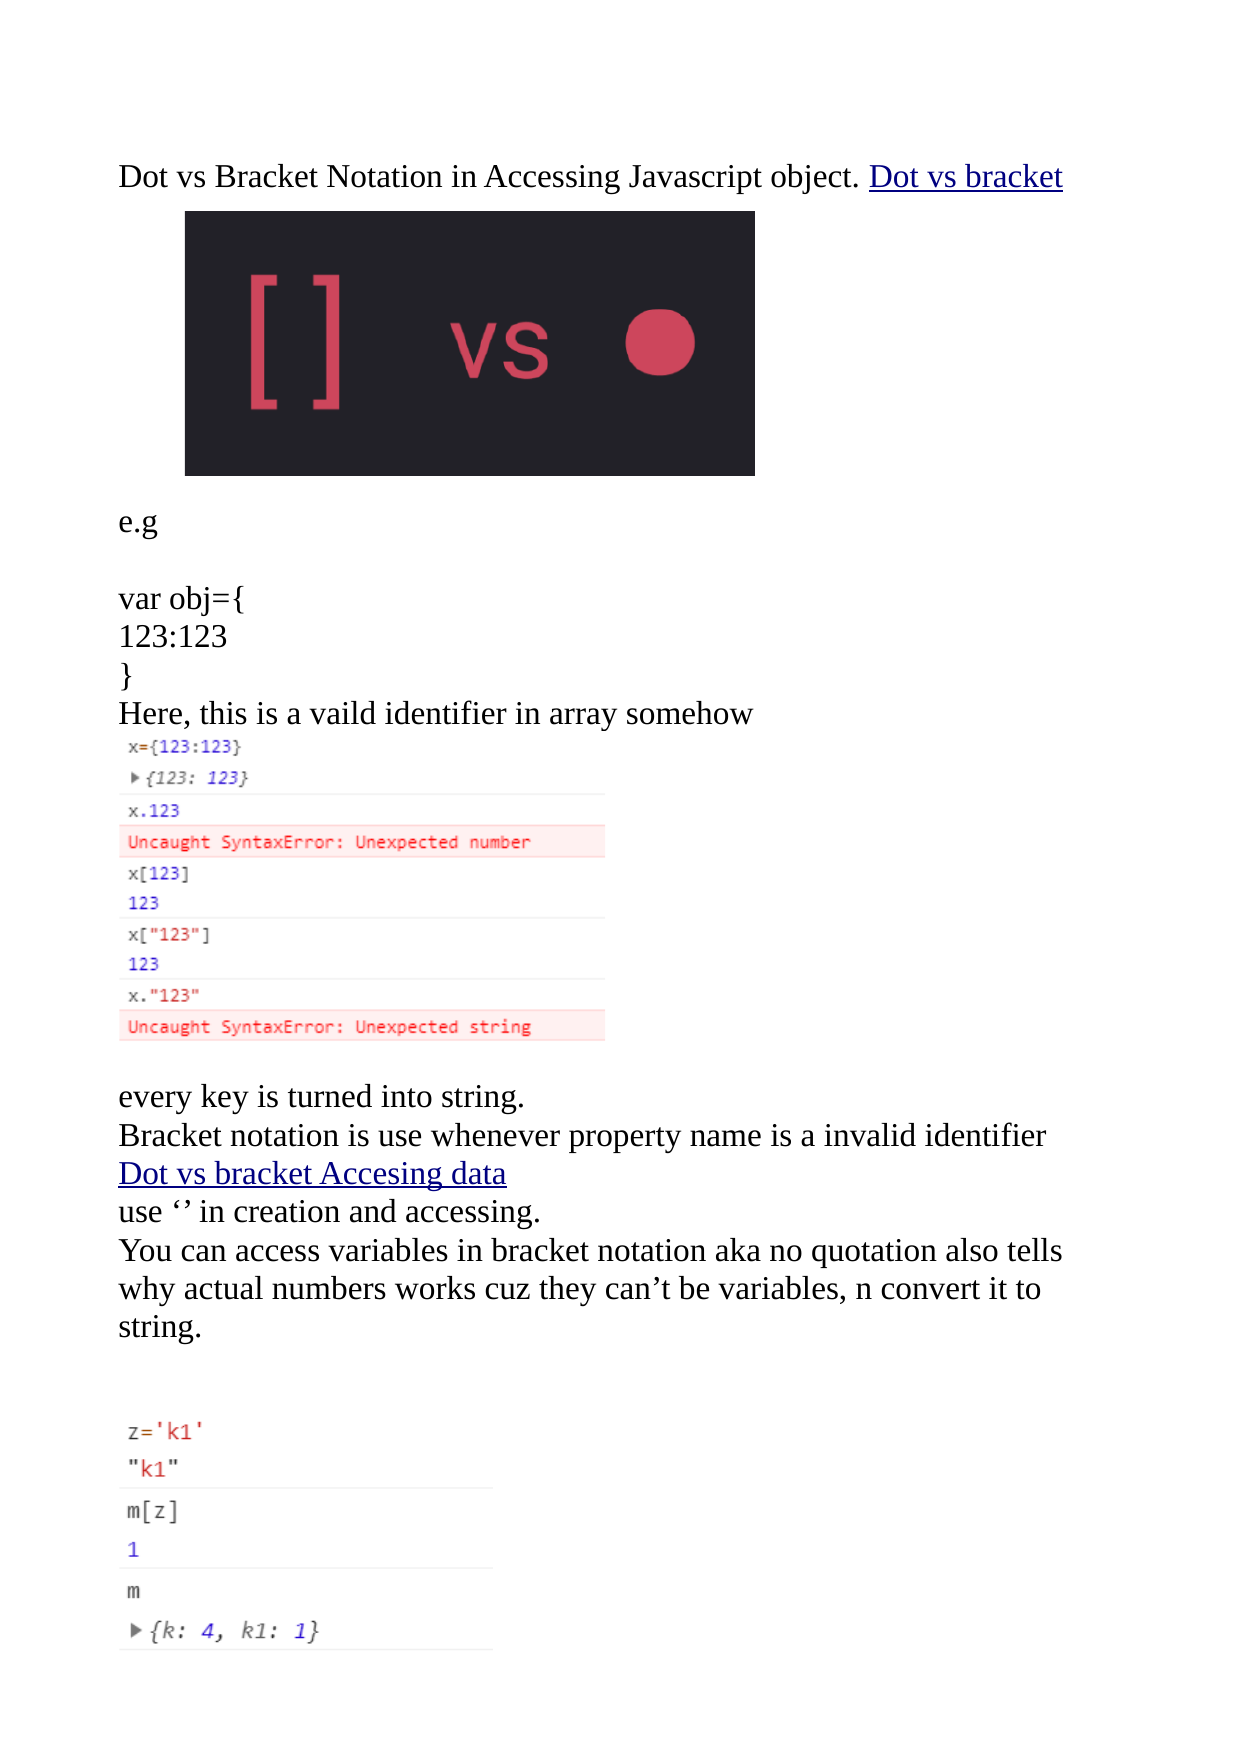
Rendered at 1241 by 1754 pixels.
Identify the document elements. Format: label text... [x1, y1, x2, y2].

text e.g [118, 501, 1122, 540]
text } [118, 655, 1122, 693]
text var obj={ [118, 578, 1122, 616]
picture [119, 1414, 493, 1653]
text use ‘’ in creation and accessing. [118, 1191, 1122, 1230]
picture [184, 211, 755, 476]
text every key is turned into string. [118, 1076, 1122, 1115]
text You can access variables in bracket notation aka no quotation also tells why actual numbers works cuz they can’t be variables, n convert it to string. [118, 1230, 1122, 1345]
text Bracket notation is use whenever property name is a invalid identifier [118, 1115, 1122, 1153]
text Here, this is a vaild identifier in array somehow [118, 693, 1122, 731]
text Dot vs bracket Accesing data [118, 1153, 1122, 1191]
text Dot vs Bracket Notation in Accessing Javascript object. Dot vs bracket [118, 156, 1122, 195]
picture [119, 731, 606, 1052]
text 123:123 [118, 616, 1122, 655]
